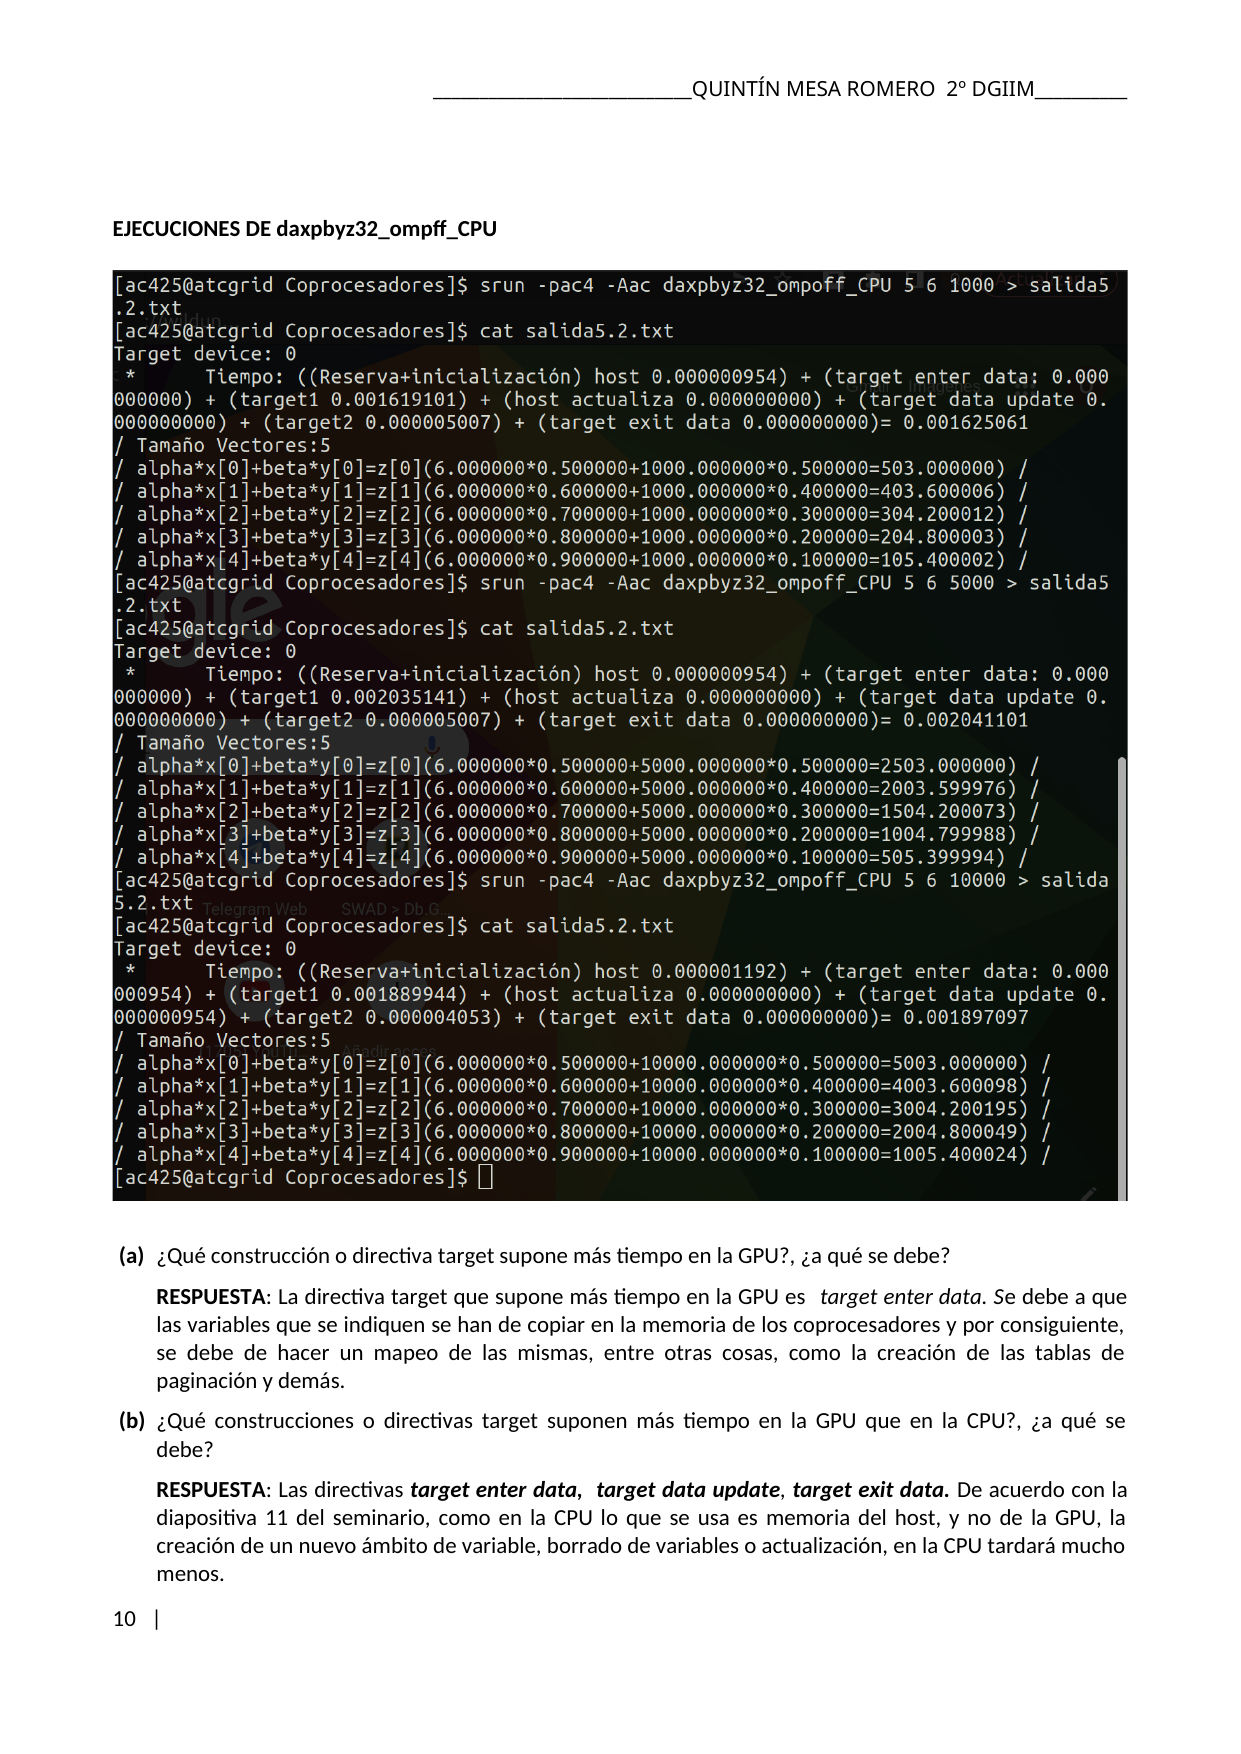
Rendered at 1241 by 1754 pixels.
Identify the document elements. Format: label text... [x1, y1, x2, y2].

picture [112, 270, 1128, 1201]
list ¿Qué construcción o directiva target supone más tiempo en la GPU?, ¿a qué se debe? [119, 1242, 1128, 1269]
list RESPUESTA: Las directivas target enter data, target data update, target exit data. De acuerdo con la diapositiva 11 del seminario, como en la CPU lo que se usa es memoria del host, y no de la GPU, la creación de un nuevo ámbito de variable, borrado de variables o actualización, en la CPU tardará mucho menos. [156, 1475, 1128, 1587]
list RESPUESTA: La directiva target que supone más tiempo en la GPU es target enter data. Se debe a que las variables que se indiquen se han de copiar en la memoria de los coprocesadores y por consiguiente, se debe de hacer un mapeo de las mismas, entre otras cosas, como la creación de las tablas de paginación y demás. [156, 1282, 1128, 1394]
text EJECUCIONES DE daxpbyz32_ompff_CPU [112, 214, 1128, 242]
list ¿Qué construcciones o directivas target suponen más tiempo en la GPU que en la CPU?, ¿a qué se debe? [119, 1407, 1128, 1463]
